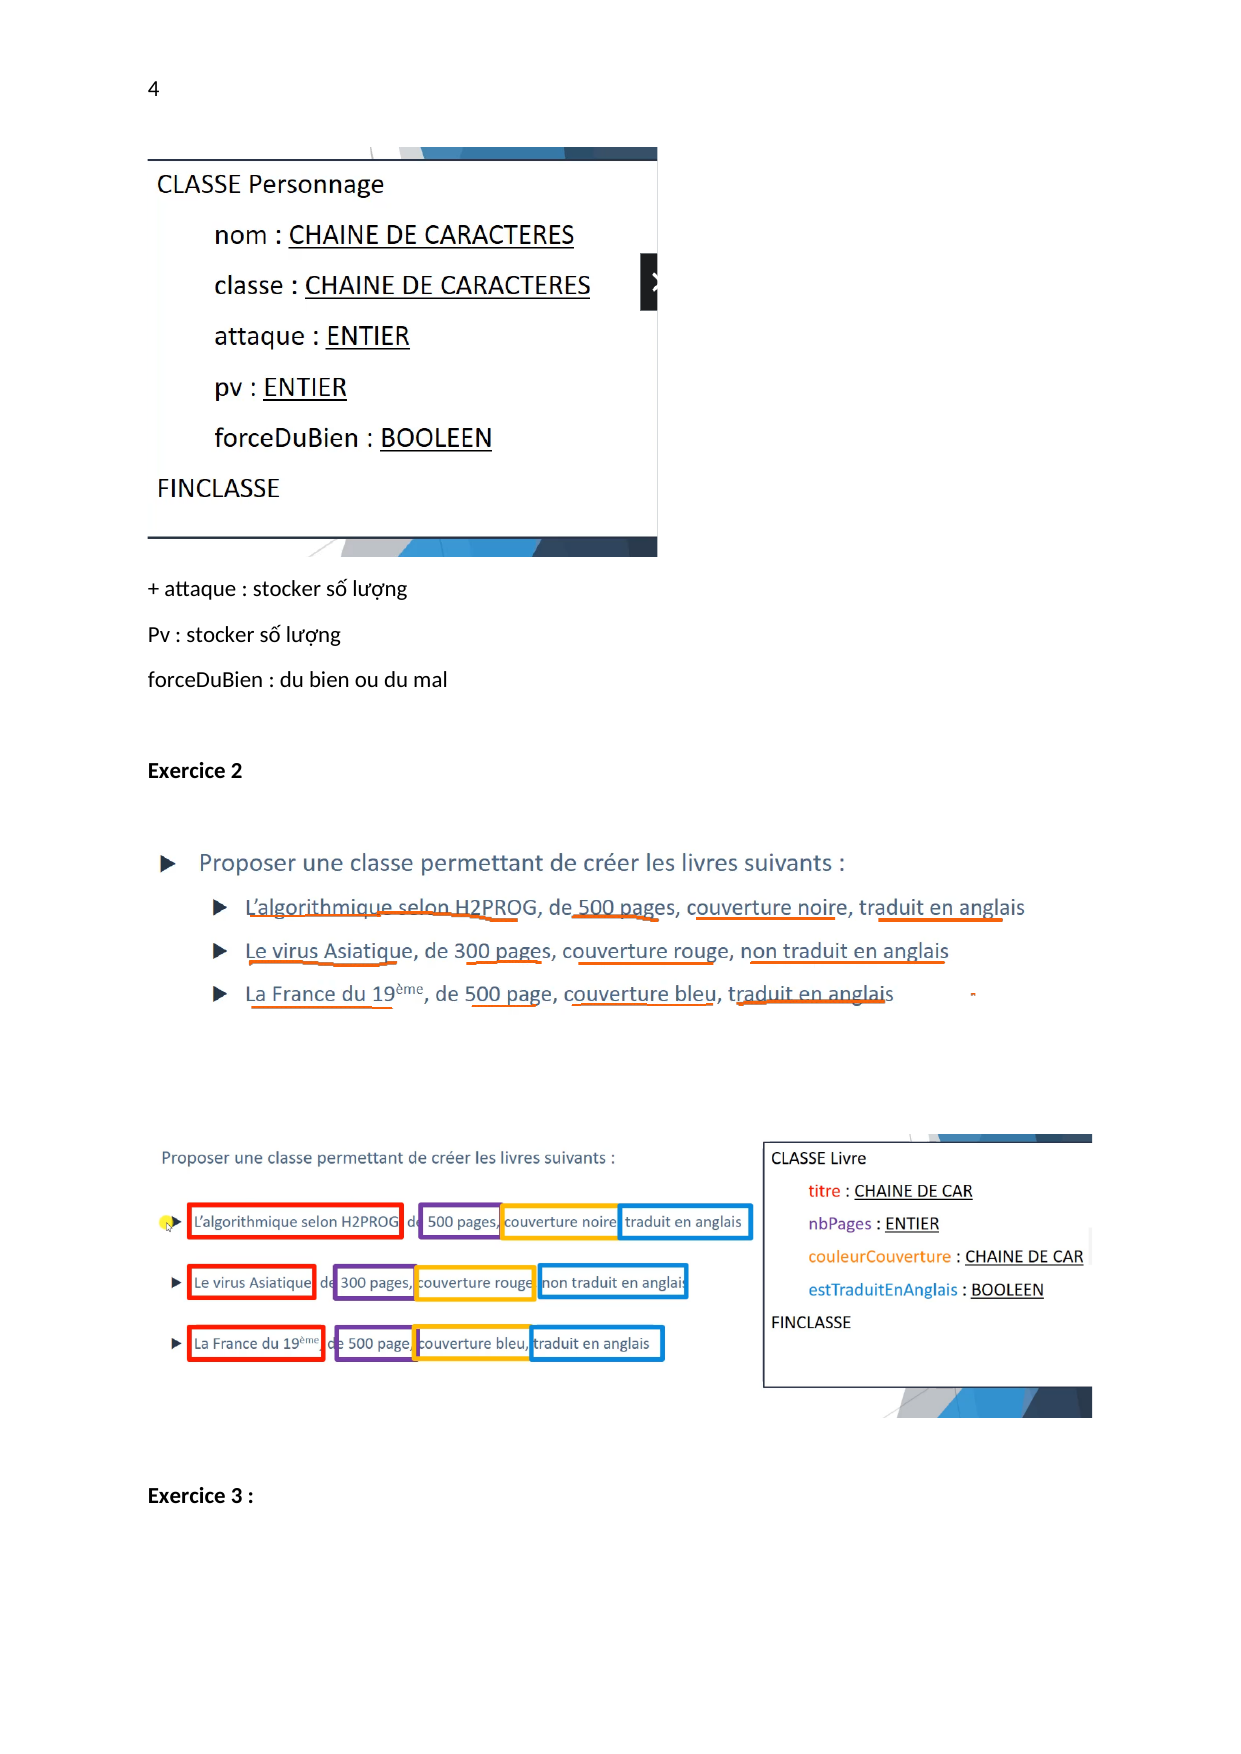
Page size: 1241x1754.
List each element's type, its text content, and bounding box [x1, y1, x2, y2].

list forceDuBien : du bien ou du mal [148, 665, 1093, 693]
list Pv : stocker số lượng [148, 620, 1093, 648]
list Exercice 3 : [148, 1481, 1093, 1509]
list Exercice 2 [148, 756, 1093, 784]
list + attaque : stocker số lượng [148, 574, 1093, 602]
